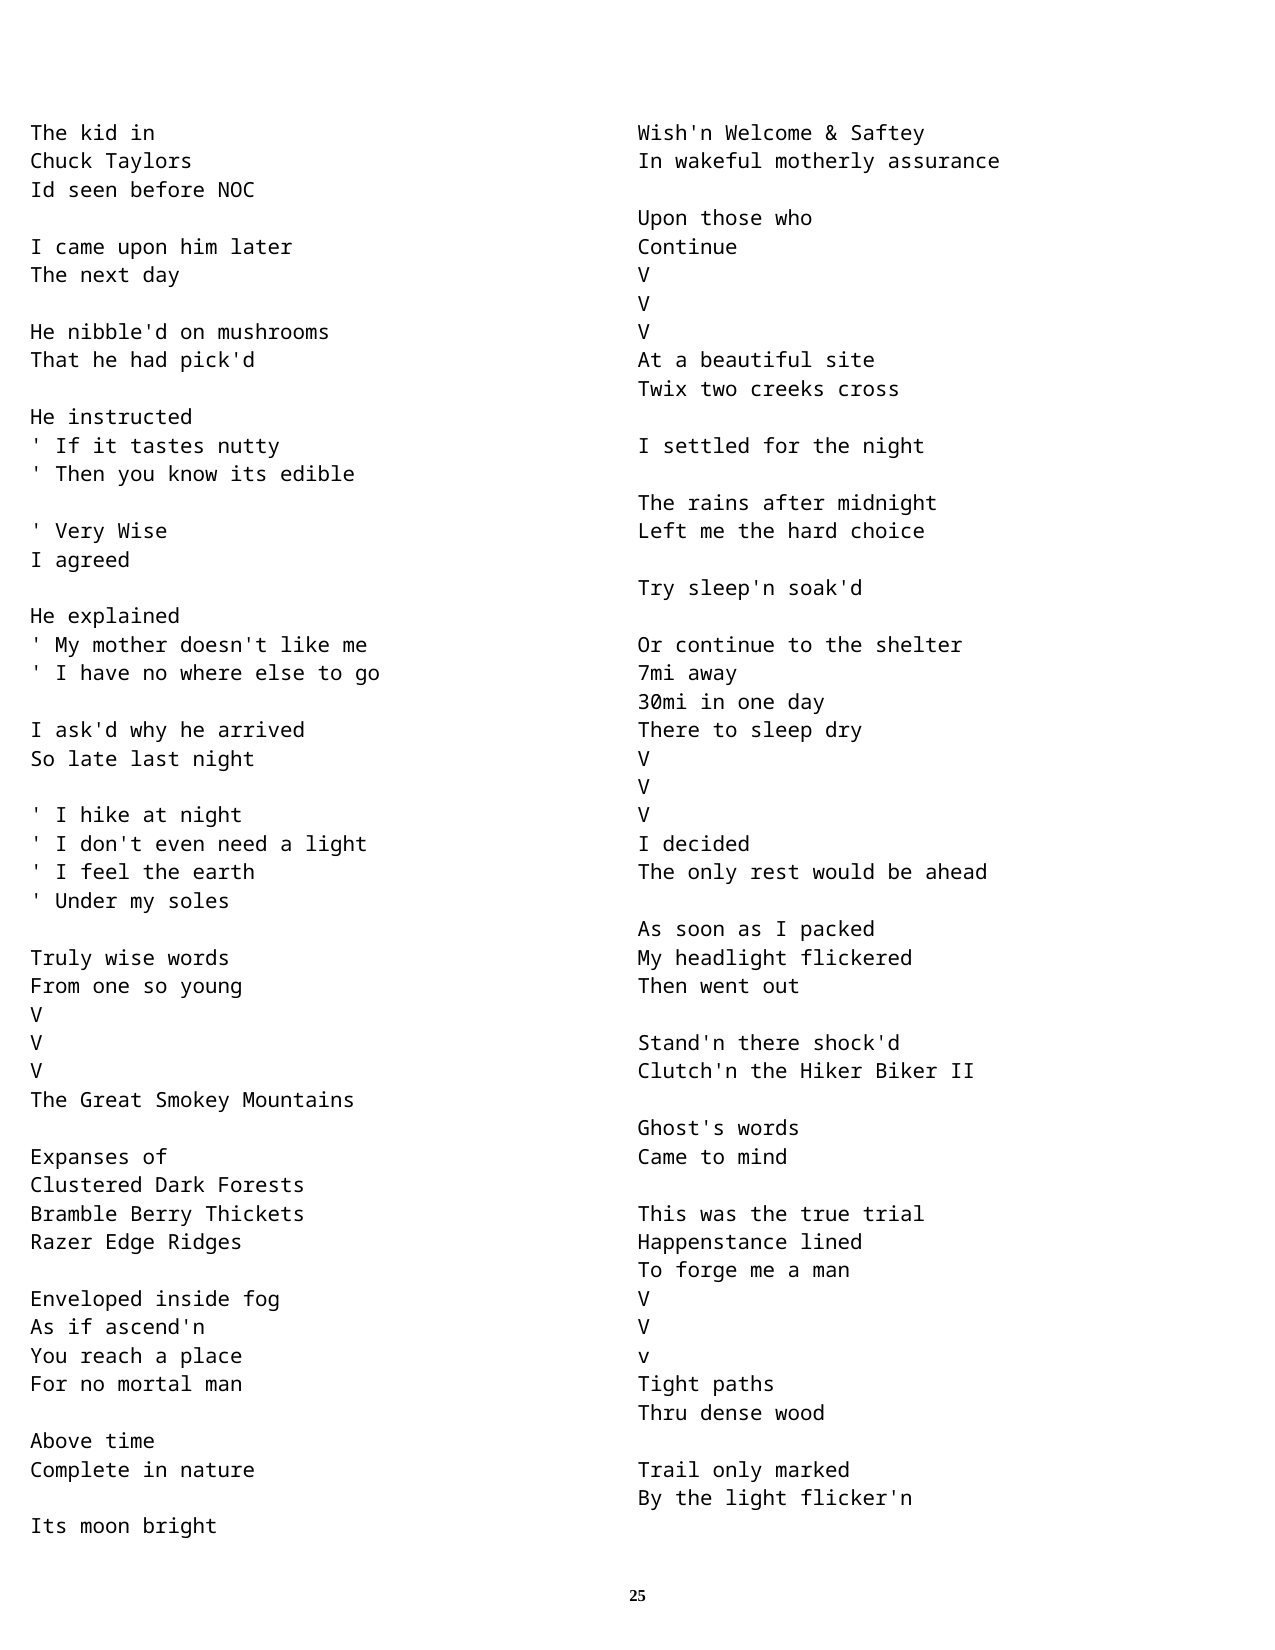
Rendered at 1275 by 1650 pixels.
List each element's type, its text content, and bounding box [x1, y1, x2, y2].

text ' Under my soles [30, 886, 637, 914]
text As if ascend'n [30, 1312, 637, 1341]
text Thru dense wood [637, 1398, 1245, 1426]
text 7mi away [637, 658, 1245, 687]
text V [637, 289, 1245, 317]
text Stand'n there shock'd [637, 1028, 1245, 1057]
text ' If it tastes nutty [30, 431, 637, 459]
text Came to mind [637, 1142, 1245, 1170]
text My headlight flickered [637, 943, 1245, 971]
text By the light flicker'n [637, 1483, 1245, 1512]
text The Great Smokey Mountains [30, 1085, 637, 1113]
text So late last night [30, 744, 637, 772]
text Tight paths [637, 1369, 1245, 1398]
text V [637, 1312, 1245, 1341]
text ' Very Wise [30, 516, 637, 545]
text He explained [30, 602, 637, 630]
text The rains after midnight [637, 488, 1245, 516]
text Enveloped inside fog [30, 1284, 637, 1312]
text Left me the hard choice [637, 516, 1245, 545]
text He instructed [30, 402, 637, 431]
text Above time [30, 1426, 637, 1455]
text ' I don't even need a light [30, 829, 637, 857]
text Twix two creeks cross [637, 374, 1245, 402]
text V [30, 1057, 637, 1085]
text I settled for the night [637, 431, 1245, 459]
text V [30, 1028, 637, 1057]
text I agreed [30, 545, 637, 573]
text Try sleep'n soak'd [637, 573, 1245, 602]
text Happenstance lined [637, 1227, 1245, 1256]
text Then went out [637, 971, 1245, 1000]
text From one so young [30, 971, 637, 1000]
text Or continue to the shelter [637, 630, 1245, 658]
text As soon as I packed [637, 914, 1245, 943]
text ' I have no where else to go [30, 658, 637, 687]
text You reach a place [30, 1341, 637, 1369]
text V [637, 260, 1245, 289]
text V [637, 801, 1245, 829]
text v [637, 1341, 1245, 1369]
text ' I feel the earth [30, 857, 637, 886]
text Ghost's words [637, 1113, 1245, 1142]
text V [637, 772, 1245, 801]
text Clutch'n the Hiker Biker II [637, 1057, 1245, 1085]
text V [637, 744, 1245, 772]
text Upon those who [637, 203, 1245, 232]
text Id seen before NOC [30, 175, 637, 203]
text ' Then you know its edible [30, 459, 637, 488]
text 30mi in one day [637, 687, 1245, 715]
text This was the true trial [637, 1199, 1245, 1227]
text Complete in nature [30, 1455, 637, 1483]
text I came upon him later [30, 232, 637, 260]
text ' My mother doesn't like me [30, 630, 637, 658]
text Continue [637, 232, 1245, 260]
text V [637, 1284, 1245, 1312]
text Expanses of [30, 1142, 637, 1170]
text The next day [30, 260, 637, 289]
text Clustered Dark Forests [30, 1170, 637, 1199]
text V [637, 317, 1245, 346]
text At a beautiful site [637, 346, 1245, 374]
text To forge me a man [637, 1256, 1245, 1284]
text ' I hike at night [30, 801, 637, 829]
text Trail only marked [637, 1455, 1245, 1483]
text For no mortal man [30, 1369, 637, 1398]
text Its moon bright [30, 1512, 637, 1540]
text Razer Edge Ridges [30, 1227, 637, 1256]
text In wakeful motherly assurance [637, 147, 1245, 175]
text Bramble Berry Thickets [30, 1199, 637, 1227]
text I ask'd why he arrived [30, 715, 637, 744]
text He nibble'd on mushrooms [30, 317, 637, 346]
text I decided [637, 829, 1245, 857]
text The kid in [30, 118, 637, 147]
text V [30, 1000, 637, 1028]
text Wish'n Welcome & Saftey [637, 118, 1245, 147]
text There to sleep dry [637, 715, 1245, 744]
text That he had pick'd [30, 346, 637, 374]
text Chuck Taylors [30, 147, 637, 175]
text The only rest would be ahead [637, 857, 1245, 886]
text Truly wise words [30, 943, 637, 971]
